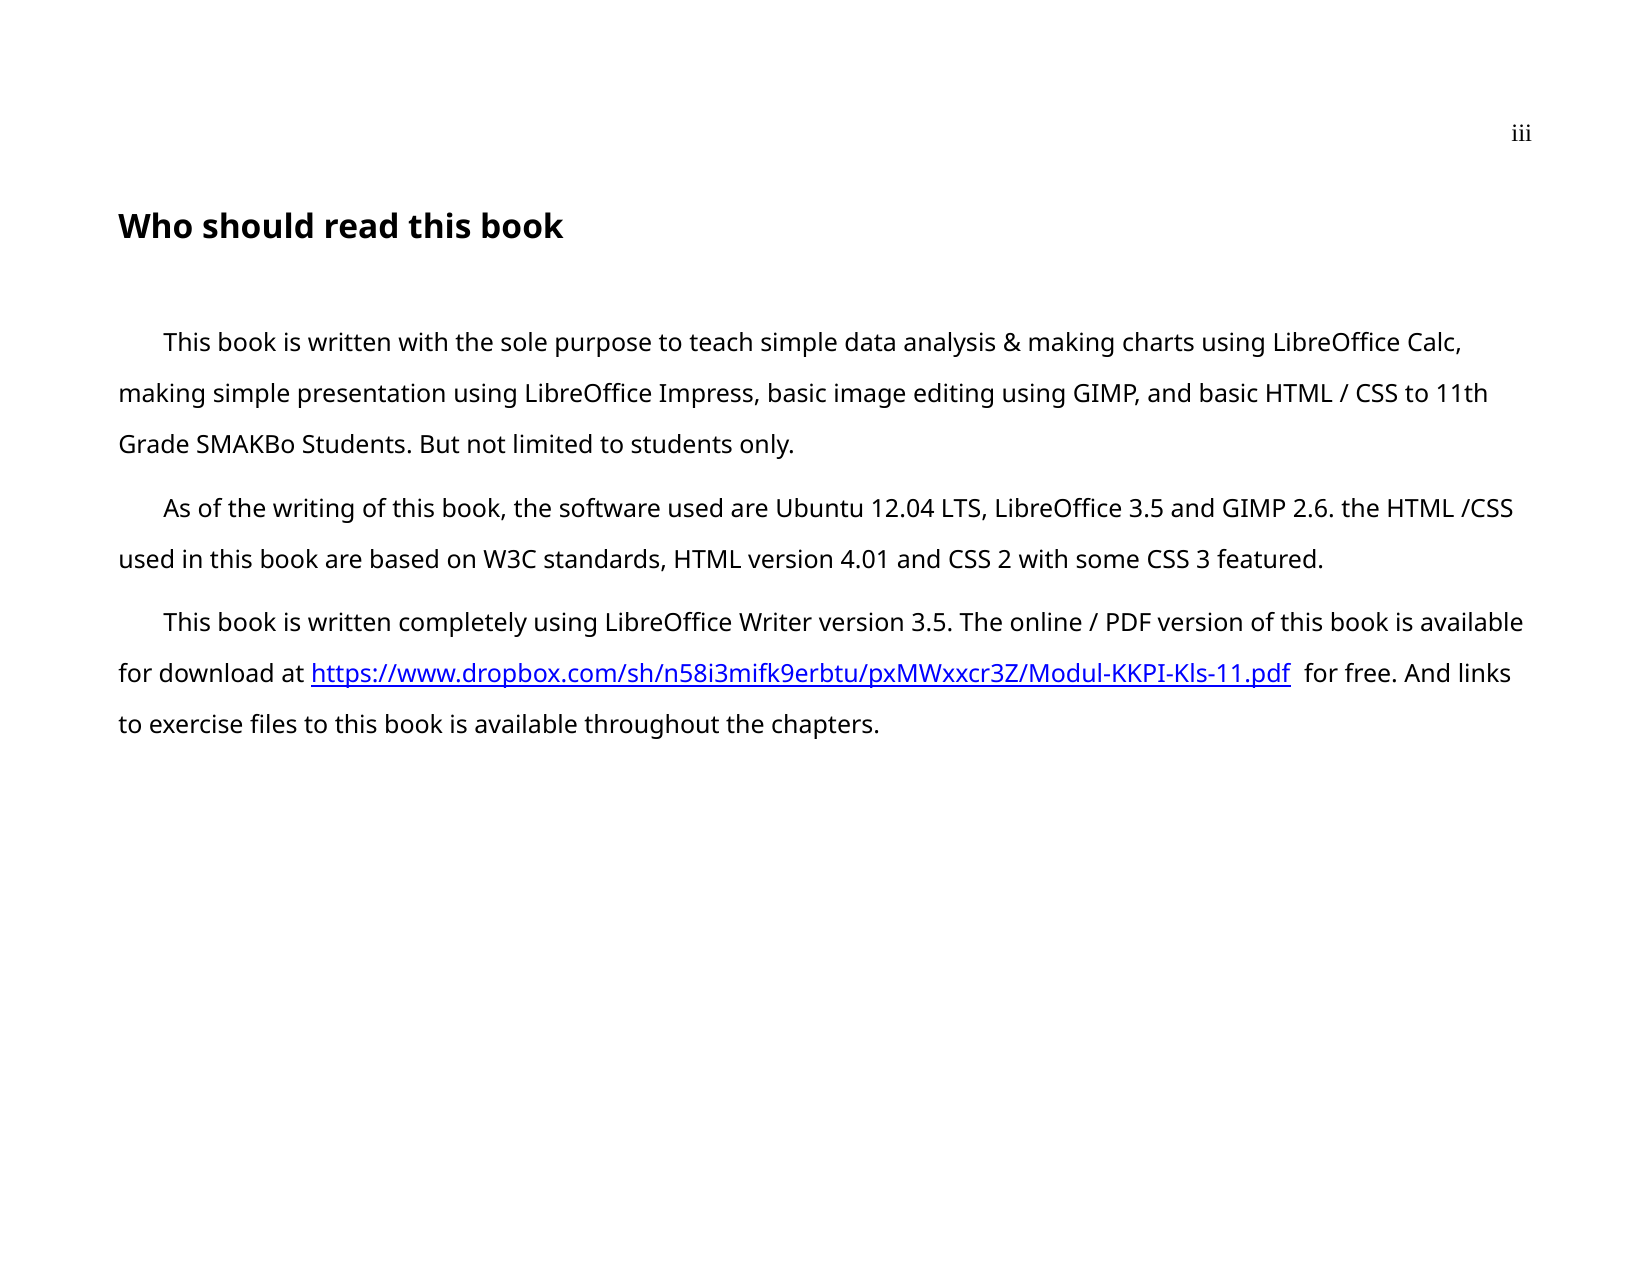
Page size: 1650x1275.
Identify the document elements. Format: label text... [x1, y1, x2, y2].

subtitle Who should read this book [118, 203, 1532, 249]
text This book is written completely using LibreOffice Writer version 3.5. The online / PDF version of this book is available for download at https://www.dropbox.com/sh/n58i3mifk9erbtu/pxMWxxcr3Z/Modul-KKPI-Kls-11.pdf for free. And links to exercise files to this book is available throughout the chapters. [118, 605, 1532, 741]
text This book is written with the sole purpose to teach simple data analysis & making charts using LibreOffice Calc, making simple presentation using LibreOffice Impress, basic image editing using GIMP, and basic HTML / CSS to 11th Grade SMAKBo Students. But not limited to students only. [118, 325, 1532, 461]
text As of the writing of this book, the software used are Ubuntu 12.04 LTS, LibreOffice 3.5 and GIMP 2.6. the HTML /CSS used in this book are based on W3C standards, HTML version 4.01 and CSS 2 with some CSS 3 featured. [118, 491, 1532, 576]
